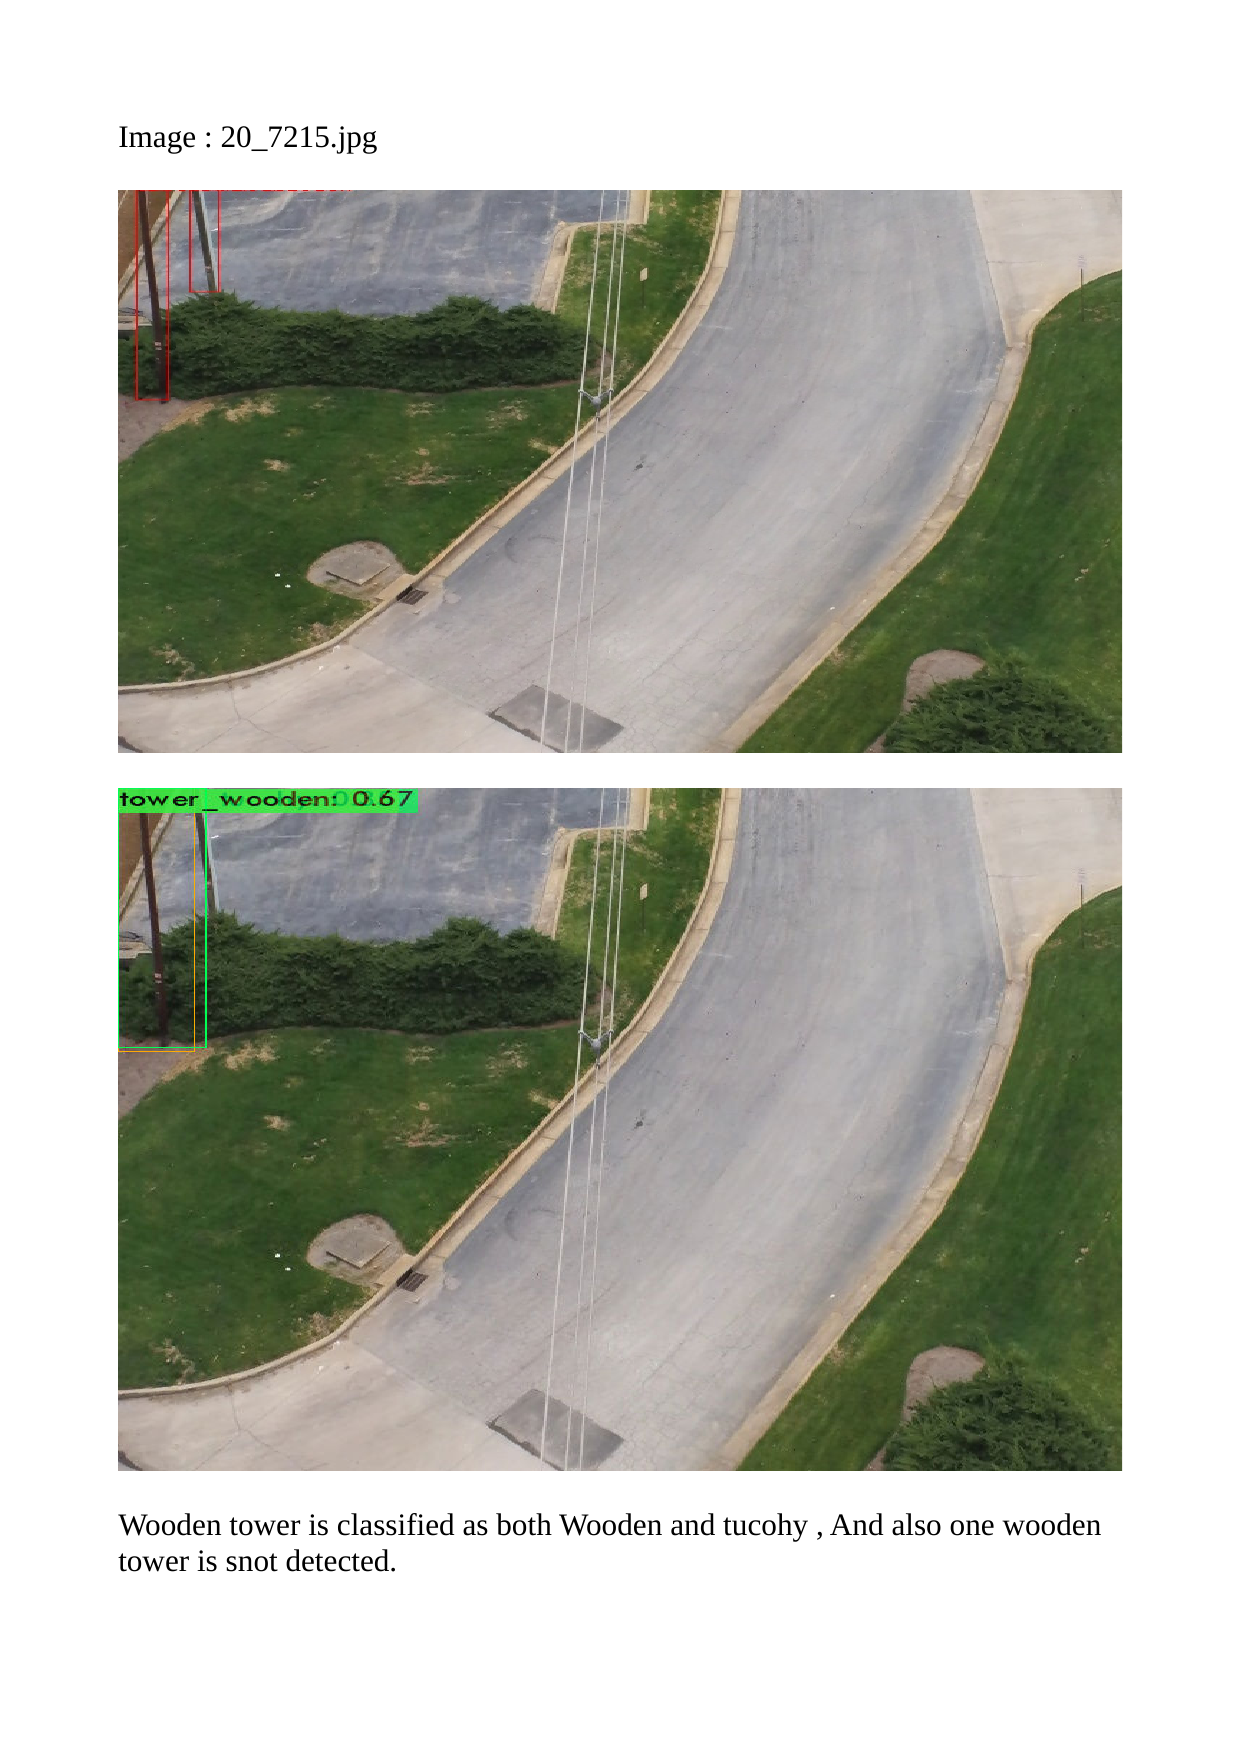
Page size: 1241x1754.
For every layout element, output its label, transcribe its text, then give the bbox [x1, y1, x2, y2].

picture [118, 190, 1123, 753]
text Image : 20_7215.jpg [118, 118, 1122, 154]
picture [118, 788, 1123, 1471]
text Wooden tower is classified as both Wooden and tucohy , And also one wooden tower is snot detected. [118, 1506, 1122, 1578]
